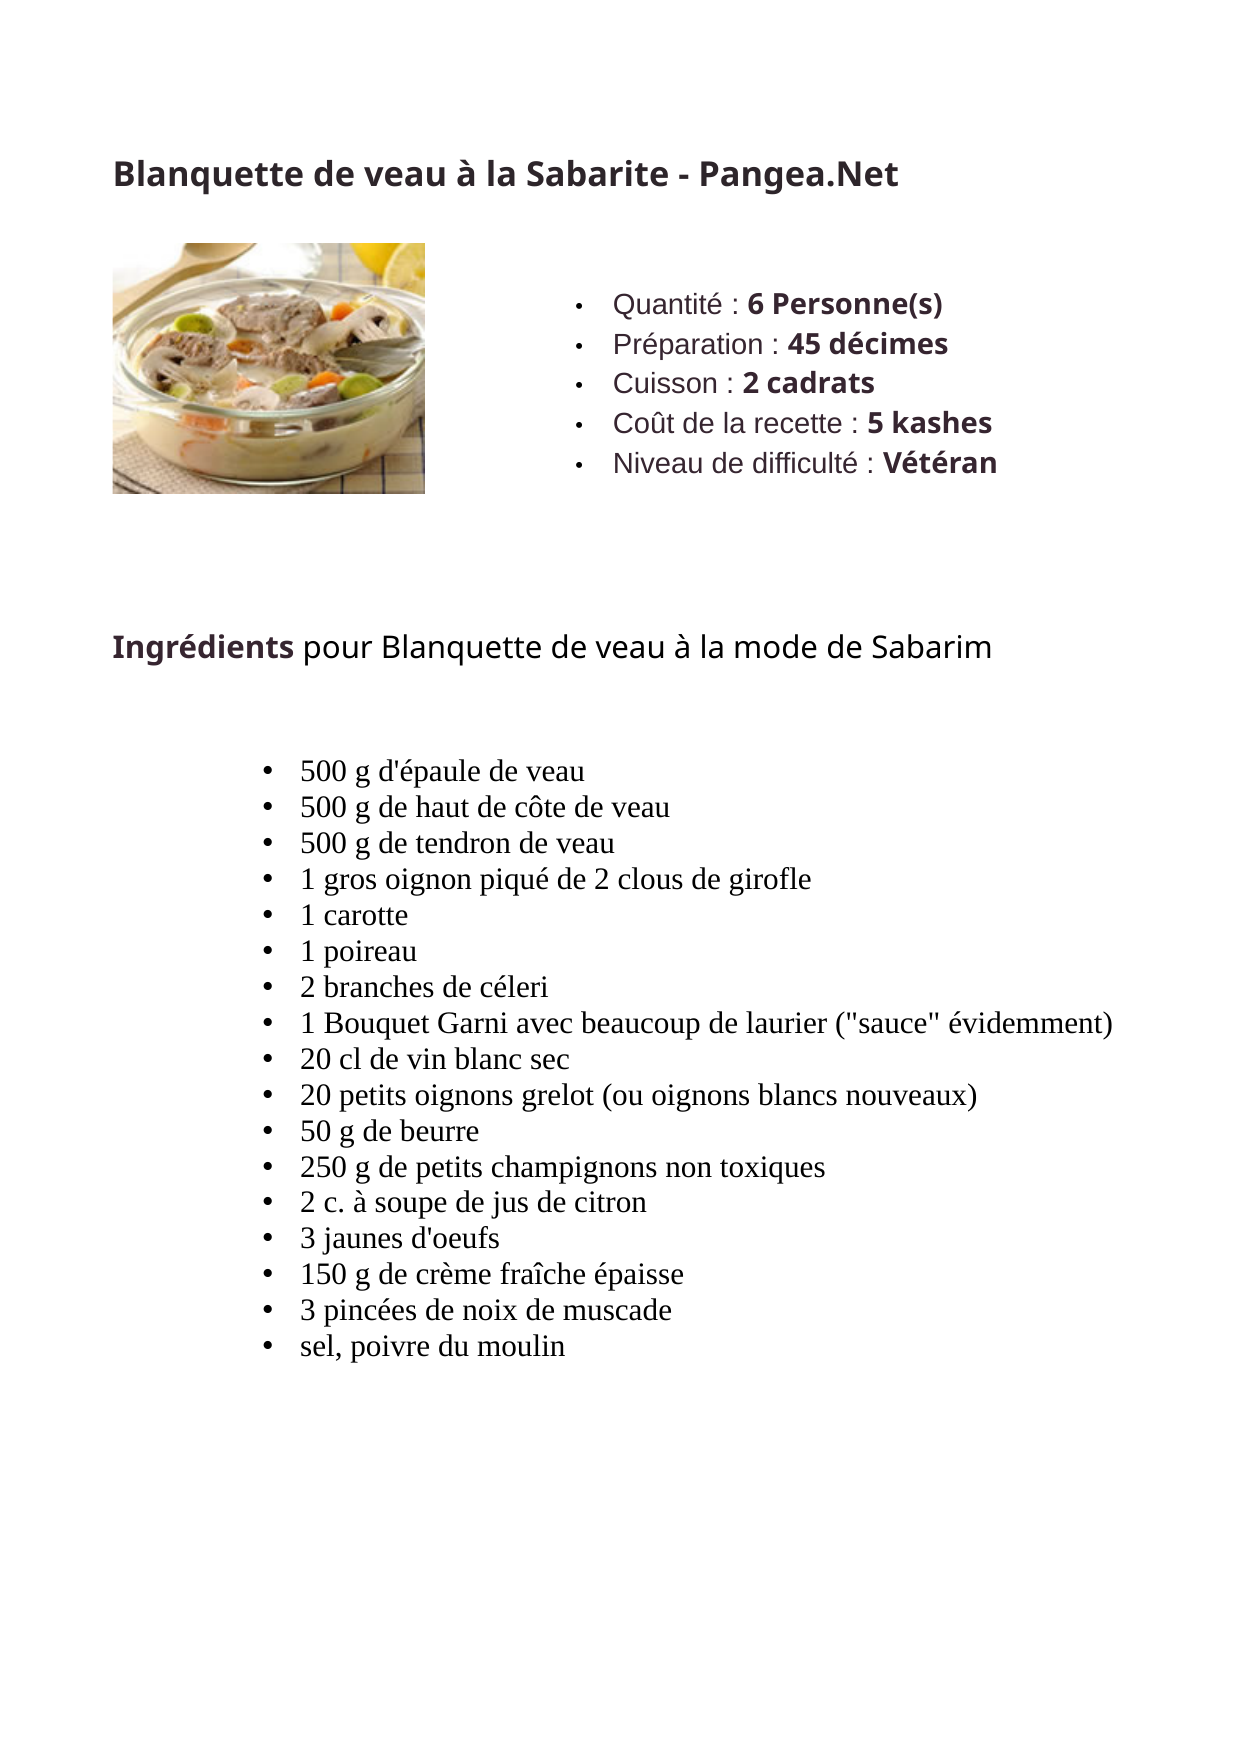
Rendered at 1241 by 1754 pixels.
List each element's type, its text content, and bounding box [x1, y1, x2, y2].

list 50 g de beurre [262, 1112, 1128, 1148]
list 3 jaunes d'oeufs [262, 1220, 1128, 1256]
list sel, poivre du moulin [262, 1327, 1128, 1363]
list Cuisson : 2 cadrats [425, 363, 1128, 402]
list 1 carotte [262, 896, 1128, 932]
list 150 g de crème fraîche épaisse [262, 1256, 1128, 1292]
list 500 g d'épaule de veau [262, 752, 1128, 788]
list 1 gros oignon piqué de 2 clous de girofle [262, 860, 1128, 896]
list 2 c. à soupe de jus de citron [262, 1184, 1128, 1220]
list Niveau de difficulté : Vétéran [425, 442, 1128, 482]
list 1 Bouquet Garni avec beaucoup de laurier ("sauce" évidemment) [262, 1004, 1128, 1040]
list 20 petits oignons grelot (ou oignons blancs nouveaux) [262, 1076, 1128, 1112]
list 250 g de petits champignons non toxiques [262, 1148, 1128, 1184]
picture [112, 243, 425, 494]
list 500 g de haut de côte de veau [262, 788, 1128, 824]
text Ingrédients pour Blanquette de veau à la mode de Sabarim [112, 625, 1128, 667]
list 3 pincées de noix de muscade [262, 1292, 1128, 1327]
list 1 poireau [262, 932, 1128, 968]
list 2 branches de céleri [262, 968, 1128, 1004]
list 20 cl de vin blanc sec [262, 1040, 1128, 1076]
list Préparation : 45 décimes [425, 323, 1128, 363]
text Blanquette de veau à la Sabarite - Pangea.Net [112, 150, 1128, 197]
list Quantité : 6 Personne(s) [425, 283, 1128, 323]
list Coût de la recette : 5 kashes [425, 402, 1128, 442]
list 500 g de tendron de veau [262, 824, 1128, 860]
